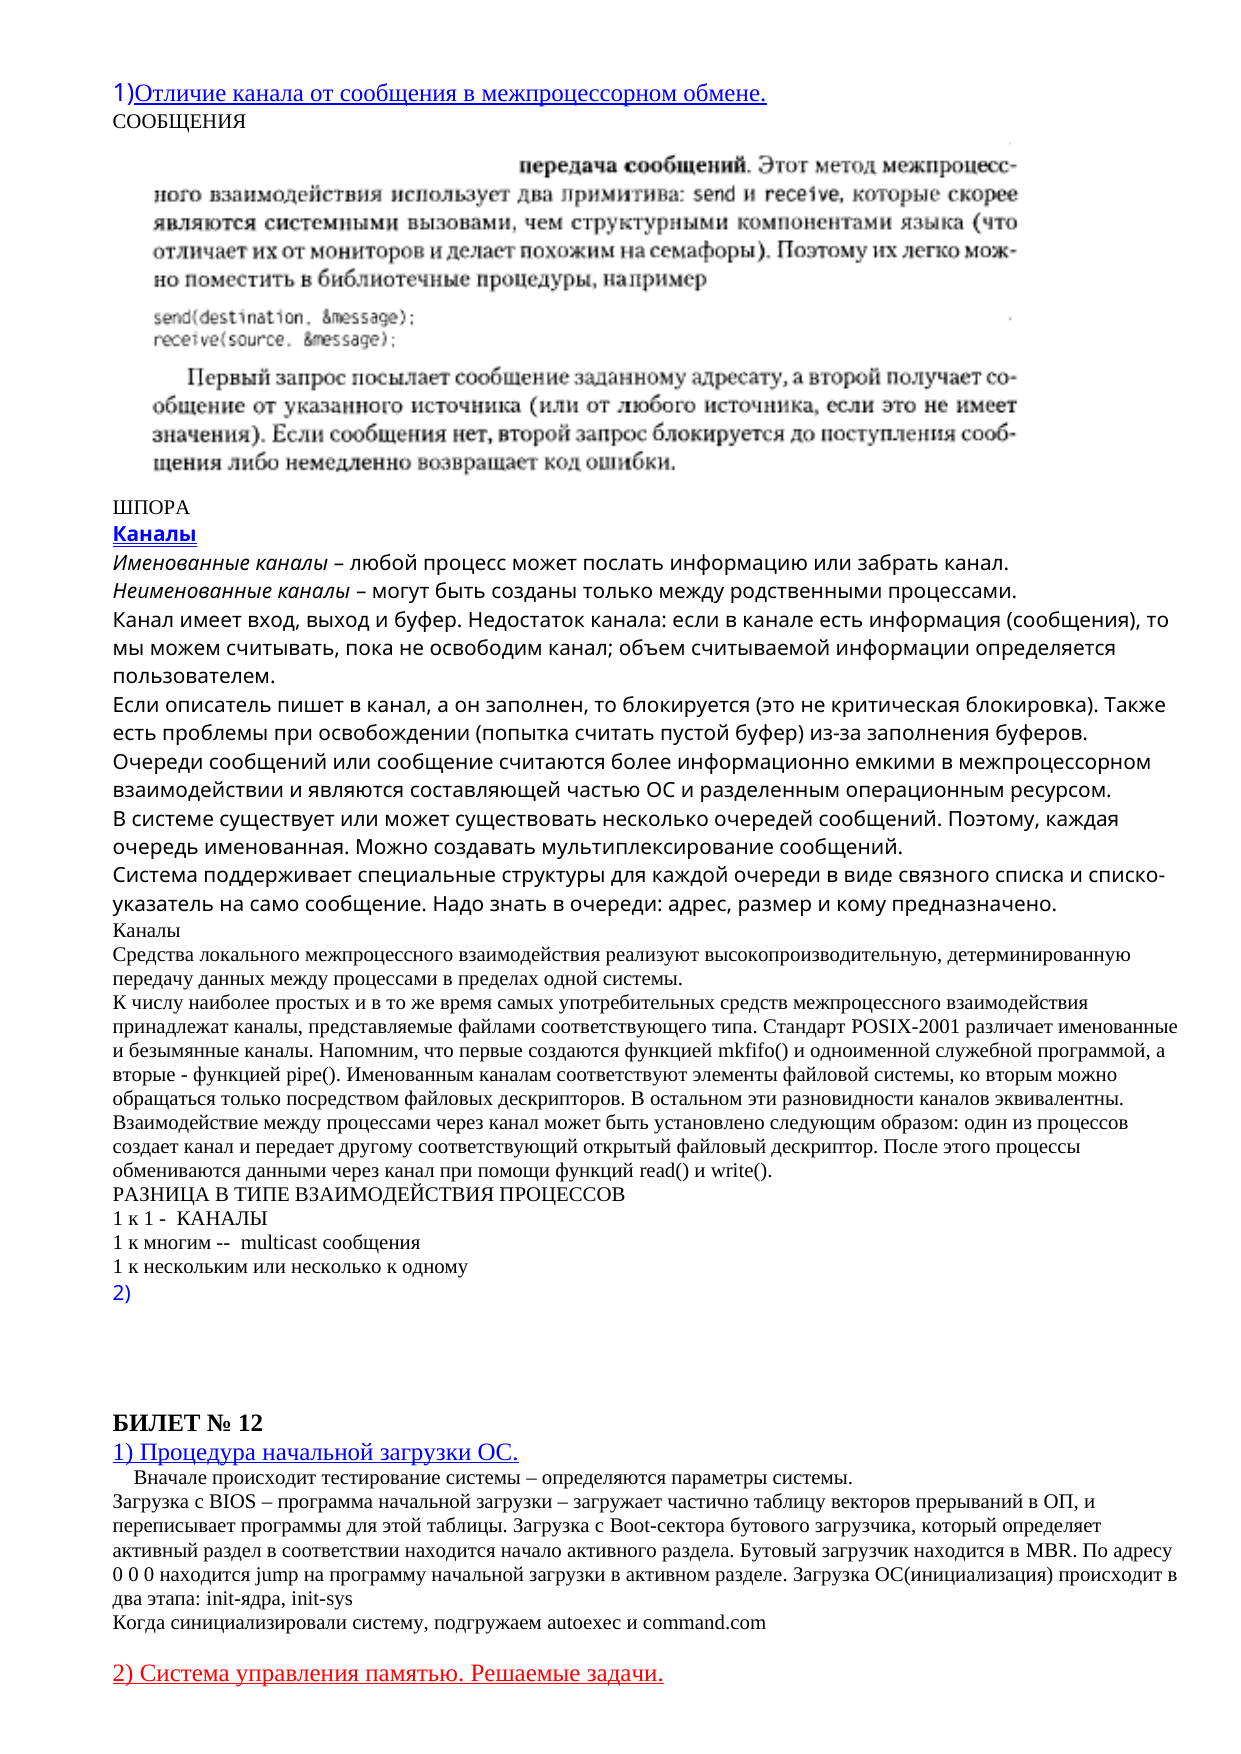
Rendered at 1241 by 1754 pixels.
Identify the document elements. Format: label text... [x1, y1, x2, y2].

text Средства локального межпроцессного взаимодействия реализуют высокопроизводительную, детерминированную передачу данных между процессами в пределах одной системы. [112, 942, 1181, 990]
text Система поддерживает специальные структуры для каждой очереди в виде связного списка и списко-указатель на само сообщение. Надо знать в очереди: адрес, размер и кому предназначено. [112, 861, 1181, 917]
text Именованные каналы – любой процесс может послать информацию или забрать канал. [112, 548, 1181, 576]
text Взаимодействие между процессами через канал может быть установлено следующим образом: один из процессов создает канал и передает другому соответствующий открытый файловый дескриптор. После этого процессы обмениваются данными через канал при помощи функций read() и write(). [112, 1110, 1181, 1182]
text К числу наиболее простых и в то же время самых употребительных средств межпроцессного взаимодействия принадлежат каналы, представляемые файлами соответствующего типа. Стандарт POSIX-2001 различает именованные и безымянные каналы. Напомним, что первые создаются функцией mkfifo() и одноименной служебной программой, а вторые - функцией pipe(). Именованным каналам соответствуют элементы файловой системы, ко вторым можно обращаться только посредством файловых дескрипторов. В остальном эти разновидности каналов эквивалентны. [112, 990, 1181, 1110]
text 1 к 1 - КАНАЛЫ [112, 1206, 1181, 1230]
text 1 к нескольким или несколько к одному [112, 1254, 1181, 1278]
text Каналы [112, 519, 1181, 548]
text БИЛЕТ № 12 [112, 1408, 1181, 1437]
text Канал имеет вход, выход и буфер. Недостаток канала: если в канале есть информация (сообщения), то мы можем считывать, пока не освободим канал; объем считываемой информации определяется пользователем. [112, 605, 1181, 690]
text В системе существует или может существовать несколько очередей сообщений. Поэтому, каждая очередь именованная. Можно создавать мультиплексирование сообщений. [112, 804, 1181, 861]
text Если описатель пишет в канал, а он заполнен, то блокируется (это не критическая блокировка). Также есть проблемы при освобождении (попытка считать пустой буфер) из-за заполнения буферов. [112, 690, 1181, 747]
text 1) Процедура начальной загрузки ОС. [112, 1437, 1181, 1465]
text Каналы [112, 917, 1181, 942]
text Когда синициализировали систему, подгружаем autoexec и command.com [112, 1610, 1181, 1634]
text СООБЩЕНИЯ [112, 109, 1181, 133]
text РАЗНИЦА В ТИПЕ ВЗАИМОДЕЙСТВИЯ ПРОЦЕССОВ [112, 1182, 1181, 1206]
text 1 к многим -- multicast сообщения [112, 1230, 1181, 1254]
text Неименованные каналы – могут быть созданы только между родственными процессами. [112, 576, 1181, 605]
text Вначале происходит тестирование системы – определяются параметры системы. [112, 1465, 1181, 1489]
text 2) Система управления памятью. Решаемые задачи. [112, 1658, 1181, 1687]
text Загрузка с BIOS – программа начальной загрузки – загружает частично таблицу векторов прерываний в ОП, и переписывает программы для этой таблицы. Загрузка с Boot-сектора бутового загрузчика, который определяет активный раздел в соответствии находится начало активного раздела. Бутовый загрузчик находится в MBR. По адресу 0 0 0 находится jump на программу начальной загрузки в активном разделе. Загрузка ОС(инициализация) происходит в два этапа: init-ядра, init-sys [112, 1489, 1181, 1610]
list Отличие канала от сообщения в межпроцессорном обмене. [112, 75, 1181, 109]
text Очереди сообщений или сообщение считаются более информационно емкими в межпроцессорном взаимодействии и являются составляющей частью ОС и разделенным операционным ресурсом. [112, 747, 1181, 804]
text ШПОРА [112, 495, 1181, 519]
